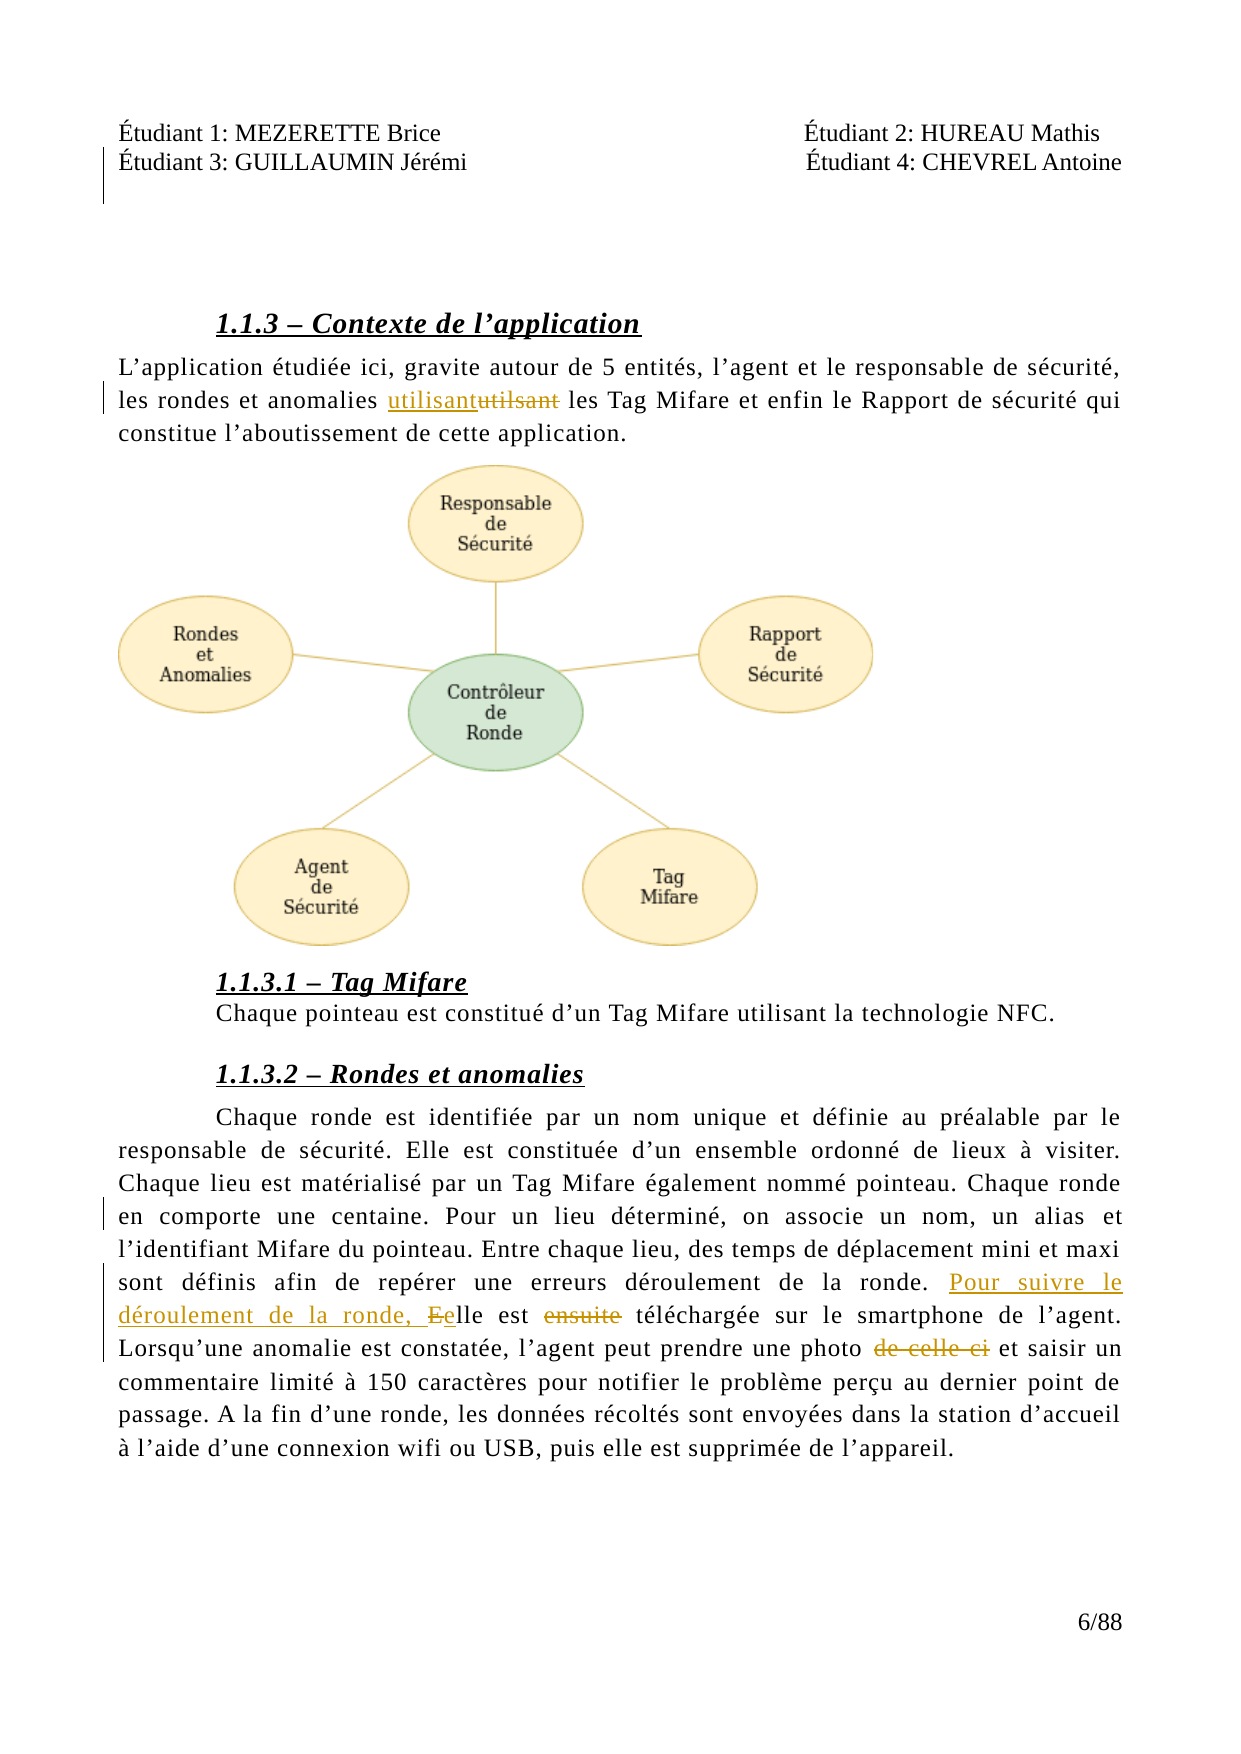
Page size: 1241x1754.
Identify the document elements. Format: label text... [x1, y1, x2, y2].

picture [118, 465, 874, 946]
text Chaque pointeau est constitué d’un Tag Mifare utilisant la technologie NFC. [118, 998, 1122, 1027]
subtitle 1.1.3 – Contexte de l’application [118, 306, 1122, 340]
text L’application étudiée ici, gravite autour de 5 entités, l’agent et le responsable de sécurité, les rondes et anomalies utilisant les Tag Mifare et enfin le Rapport de sécurité qui constitue l’aboutissement de cette application. [118, 352, 1122, 447]
text 1.1.3.1 – Tag Mifare [118, 964, 1122, 998]
text Chaque ronde est identifiée par un nom unique et définie au préalable par le responsable de sécurité. Elle est constituée d’un ensemble ordonné de lieux à visiter. Chaque lieu est matérialisé par un Tag Mifare également nommé pointeau. Chaque ronde en comporte une centaine. Pour un lieu déterminé, on associe un nom, un alias et l’identifiant Mifare du pointeau. Entre chaque lieu, des temps de déplacement mini et maxi sont définis afin de repérer une erreurs déroulement de la ronde. Pour suivre le déroulement de la ronde, elle est téléchargée sur le smartphone de l’agent. Lorsqu’une anomalie est constatée, l’agent peut prendre une photo et saisir un commentaire limité à 150 caractères pour notifier le problème perçu au dernier point de passage. A la fin d’une ronde, les données récoltés sont envoyées dans la station d’accueil à l’aide d’une connexion wifi ou USB, puis elle est supprimée de l’appareil. [118, 1102, 1122, 1461]
subtitle 1.1.3.2 – Rondes et anomalies [118, 1058, 1122, 1090]
